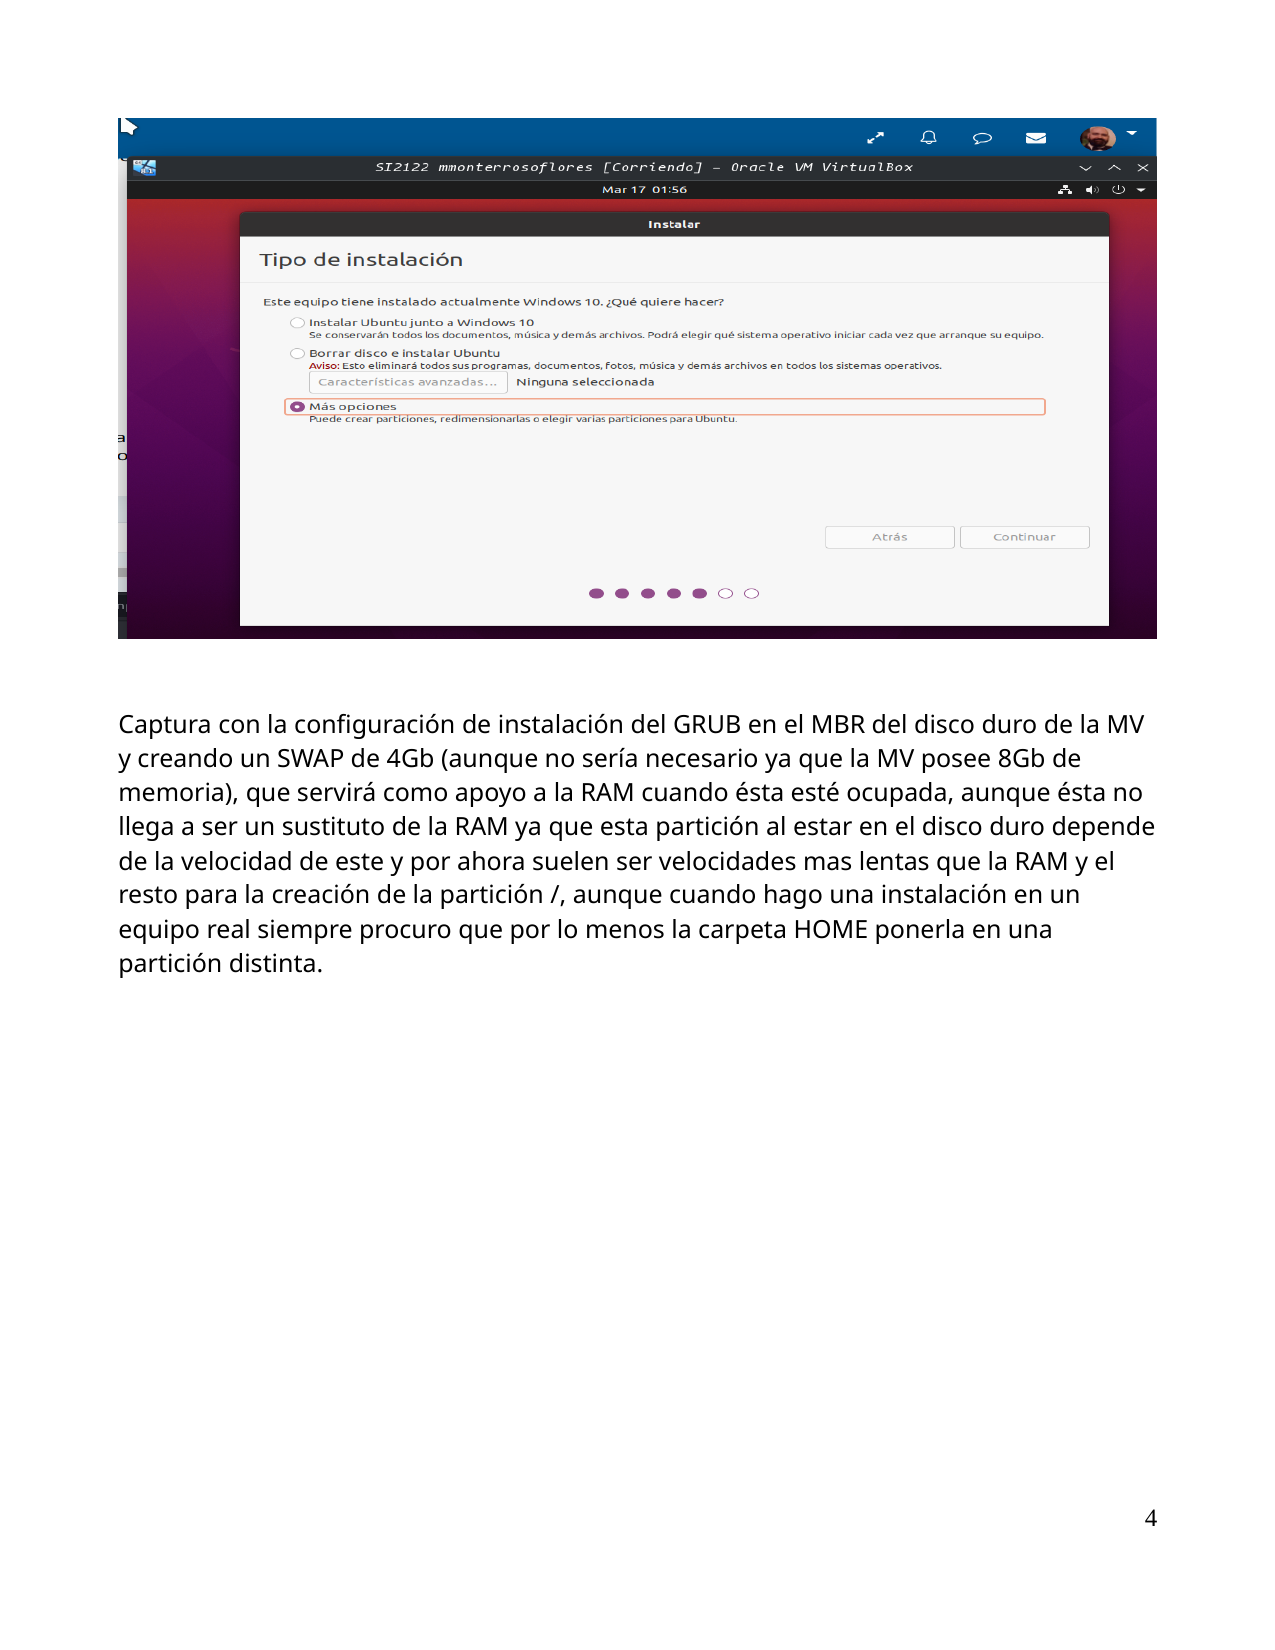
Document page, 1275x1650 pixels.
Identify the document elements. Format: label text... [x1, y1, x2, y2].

text Captura con la configuración de instalación del GRUB en el MBR del disco duro de la MV y creando un SWAP de 4Gb (aunque no sería necesario ya que la MV posee 8Gb de memoria), que servirá como apoyo a la RAM cuando ésta esté ocupada, aunque ésta no llega a ser un sustituto de la RAM ya que esta partición al estar en el disco duro depende de la velocidad de este y por ahora suelen ser velocidades mas lentas que la RAM y el resto para la creación de la partición /, aunque cuando hago una instalación en un equipo real siempre procuro que por lo menos la carpeta HOME ponerla en una partición distinta. [118, 707, 1157, 979]
picture [118, 118, 1157, 639]
table_header [118, 639, 1157, 673]
